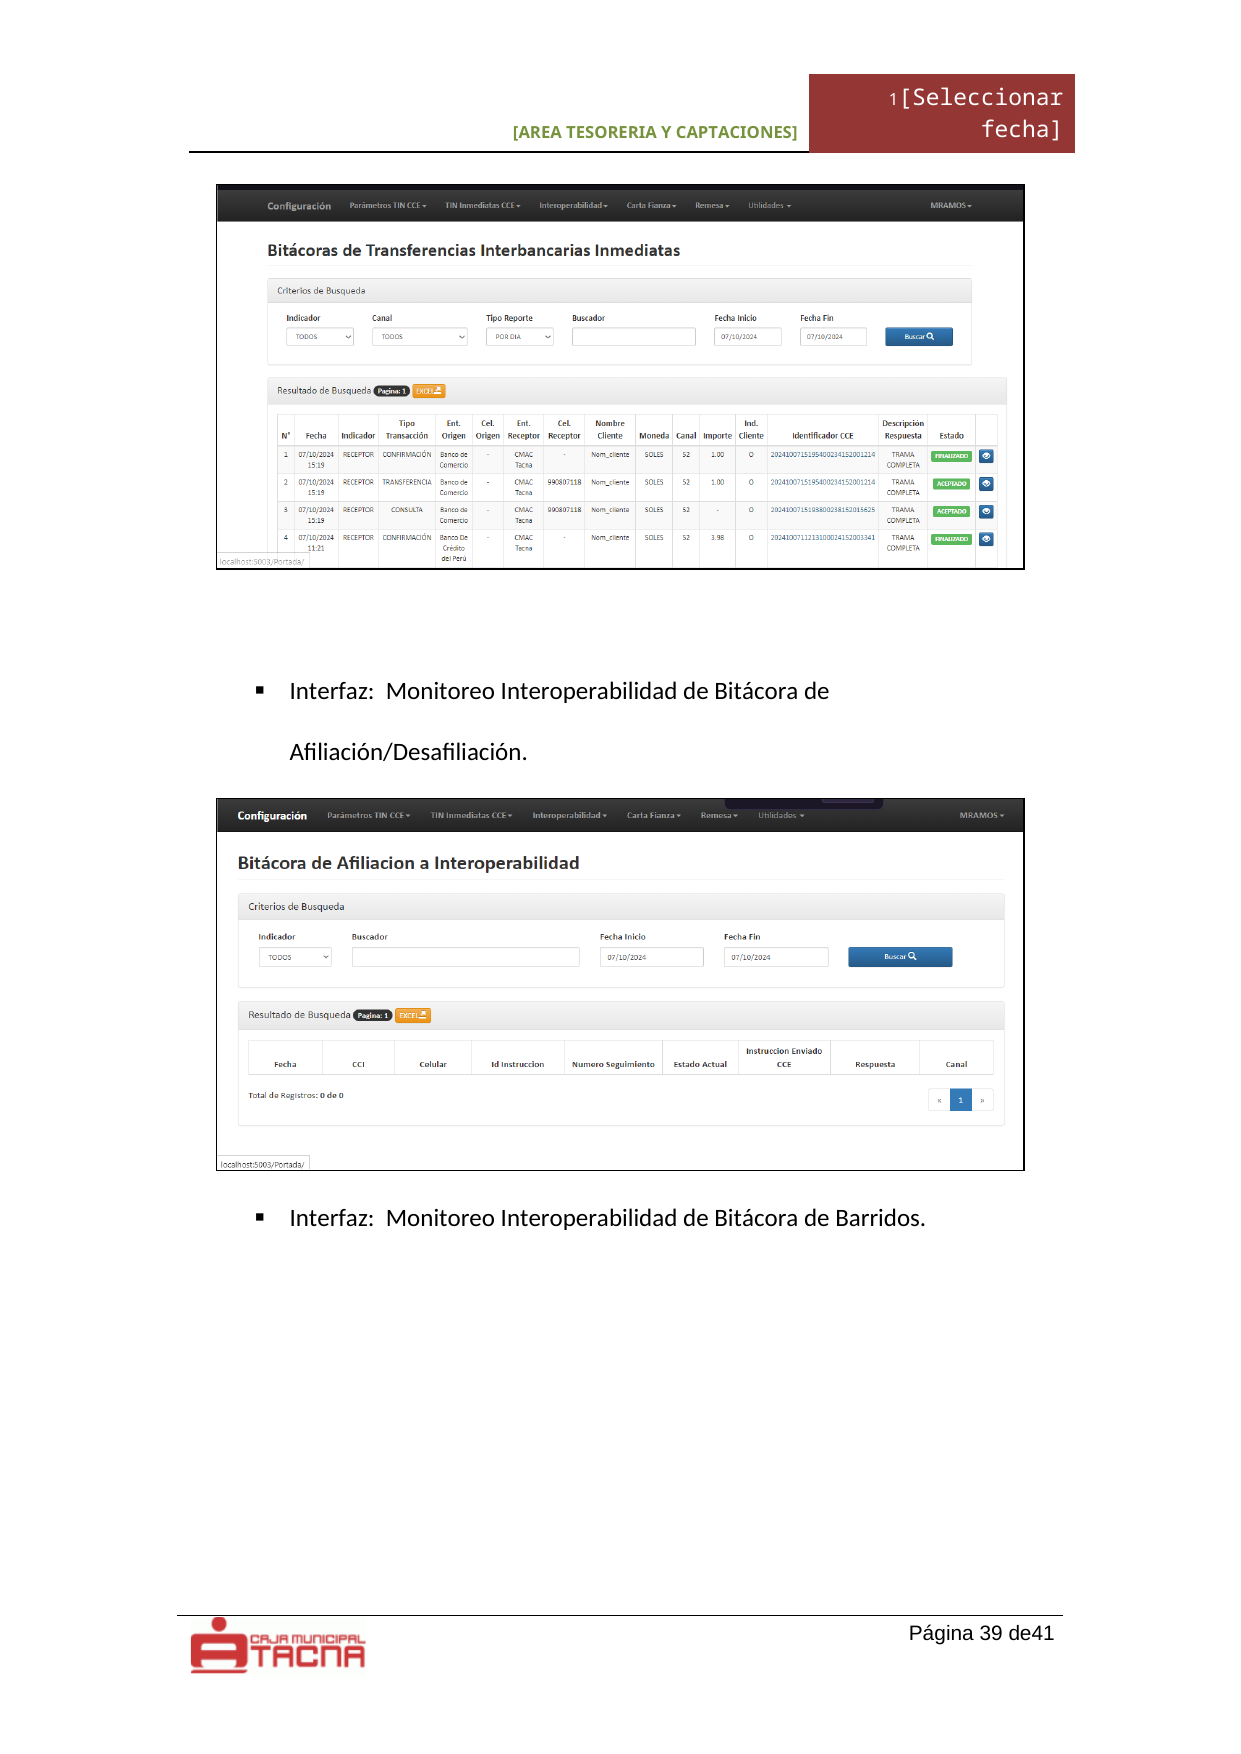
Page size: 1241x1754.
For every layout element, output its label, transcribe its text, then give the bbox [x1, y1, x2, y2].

list Interfaz: Monitoreo Interoperabilidad de Bitácora de Barridos. [254, 811, 1063, 1232]
list Interfaz: Monitoreo Interoperabilidad de Bitácora de Afiliación/Desafiliación. [254, 675, 1063, 766]
